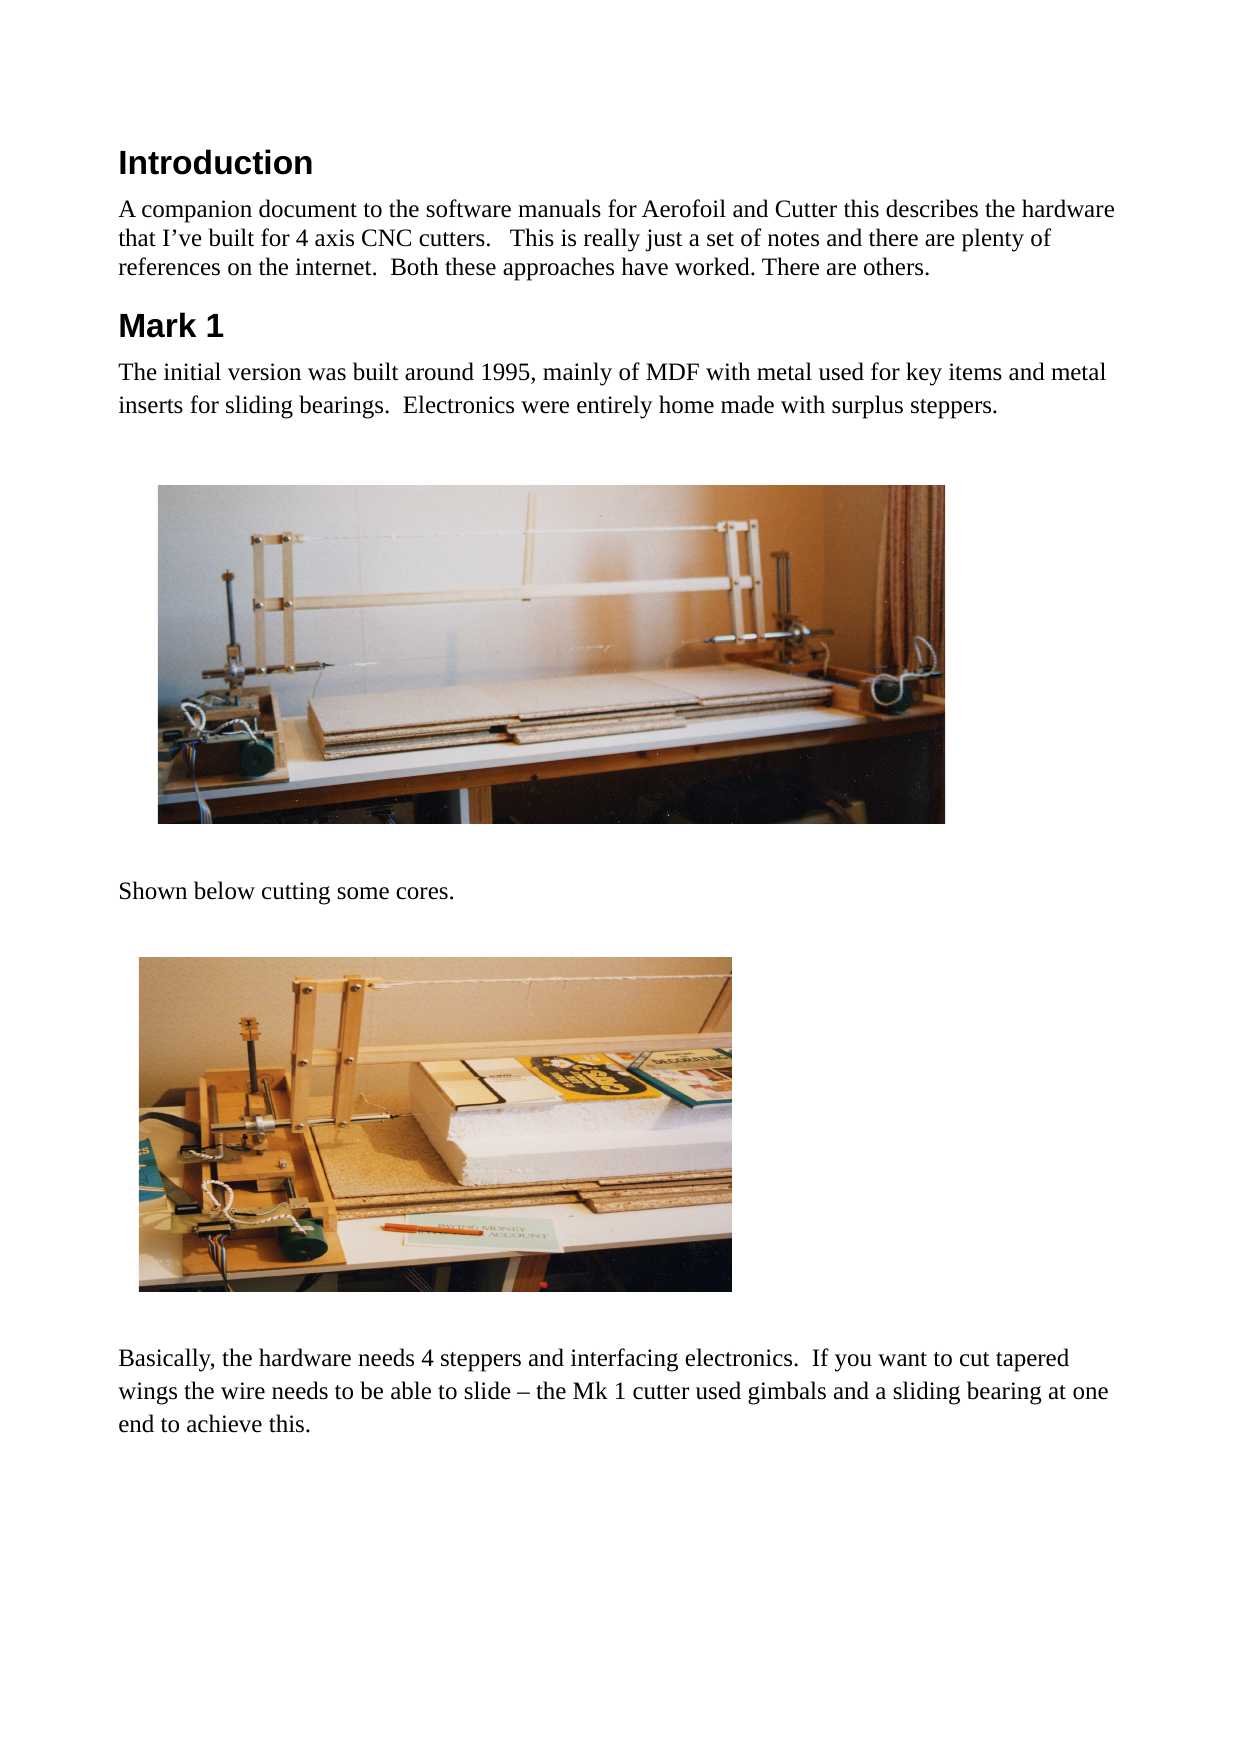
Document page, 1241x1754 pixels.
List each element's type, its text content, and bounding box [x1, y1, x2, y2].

text Shown below cutting some cores. [118, 876, 1122, 904]
picture [157, 485, 946, 824]
text A companion document to the software manuals for Aerofoil and Cutter this describes the hardware that I’ve built for 4 axis CNC cutters. This is really just a set of notes and there are plenty of references on the internet. Both these approaches have worked. There are others. [118, 194, 1122, 281]
picture [138, 957, 732, 1292]
text Basically, the hardware needs 4 steppers and interfacing electronics. If you want to cut tapered wings the wire needs to be able to slide – the Mk 1 cutter used gimbals and a sliding bearing at one end to achieve this. [118, 1343, 1122, 1438]
subtitle Mark 1 [118, 306, 1122, 344]
text The initial version was built around 1995, mainly of MDF with metal used for key items and metal inserts for sliding bearings. Electronics were entirely home made with surplus steppers. [118, 357, 1122, 418]
subtitle Introduction [118, 143, 1122, 182]
